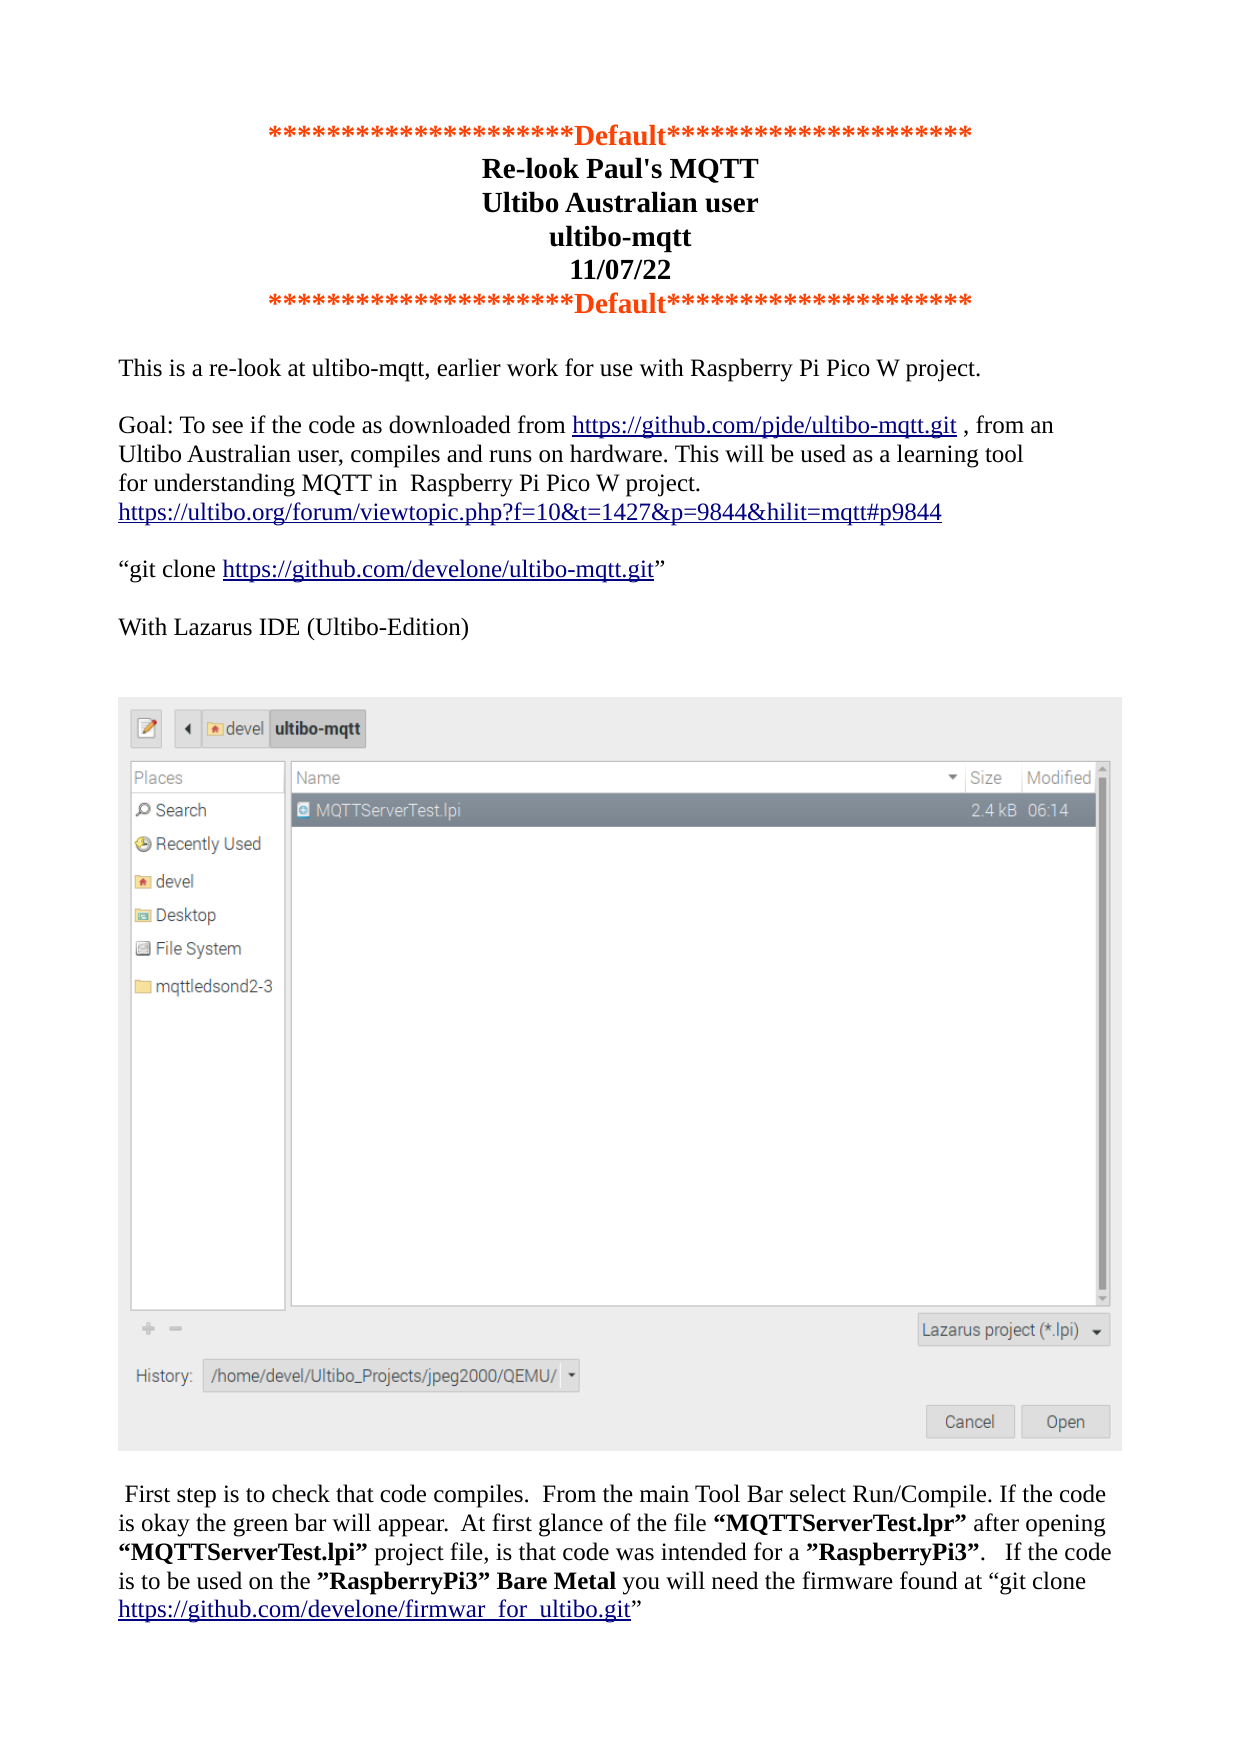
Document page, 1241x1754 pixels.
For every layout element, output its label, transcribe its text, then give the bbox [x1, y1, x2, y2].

text “git clone https://github.com/develone/ultibo-mqtt.git” [118, 554, 1122, 583]
text *********************Default********************* [118, 118, 1122, 152]
text https://ultibo.org/forum/viewtopic.php?f=10&t=1427&p=9844&hilit=mqtt#p9844 [118, 497, 1122, 525]
text With Lazarus IDE (Ultibo-Edition) [118, 612, 1122, 640]
text First step is to check that code compiles. From the main Tool Bar select Run/Compile. If the code is okay the green bar will appear. At first glance of the file “MQTTServerTest.lpr” after opening “MQTTServerTest.lpi” project file, is that code was intended for a ”RaspberryPi3”. If the code is to be used on the ”RaspberryPi3” Bare Metal you will need the firmware found at “git clone https://github.com/develone/firmwar_for_ultibo.git” [118, 1479, 1122, 1623]
text Goal: To see if the code as downloaded from https://github.com/pjde/ultibo-mqtt.git , from an Ultibo Australian user, compiles and runs on hardware. This will be used as a learning tool [118, 410, 1122, 468]
text 11/07/22 [118, 252, 1122, 286]
text Ultibo Australian user [118, 185, 1122, 219]
text ultibo-mqtt [118, 219, 1122, 252]
text *********************Default********************* [118, 286, 1122, 319]
text Re-look Paul's MQTT [118, 152, 1122, 185]
text This is a re-look at ultibo-mqtt, earlier work for use with Raspberry Pi Pico W project. [118, 353, 1122, 382]
picture [118, 697, 1123, 1451]
text for understanding MQTT in Raspberry Pi Pico W project. [118, 468, 1122, 497]
